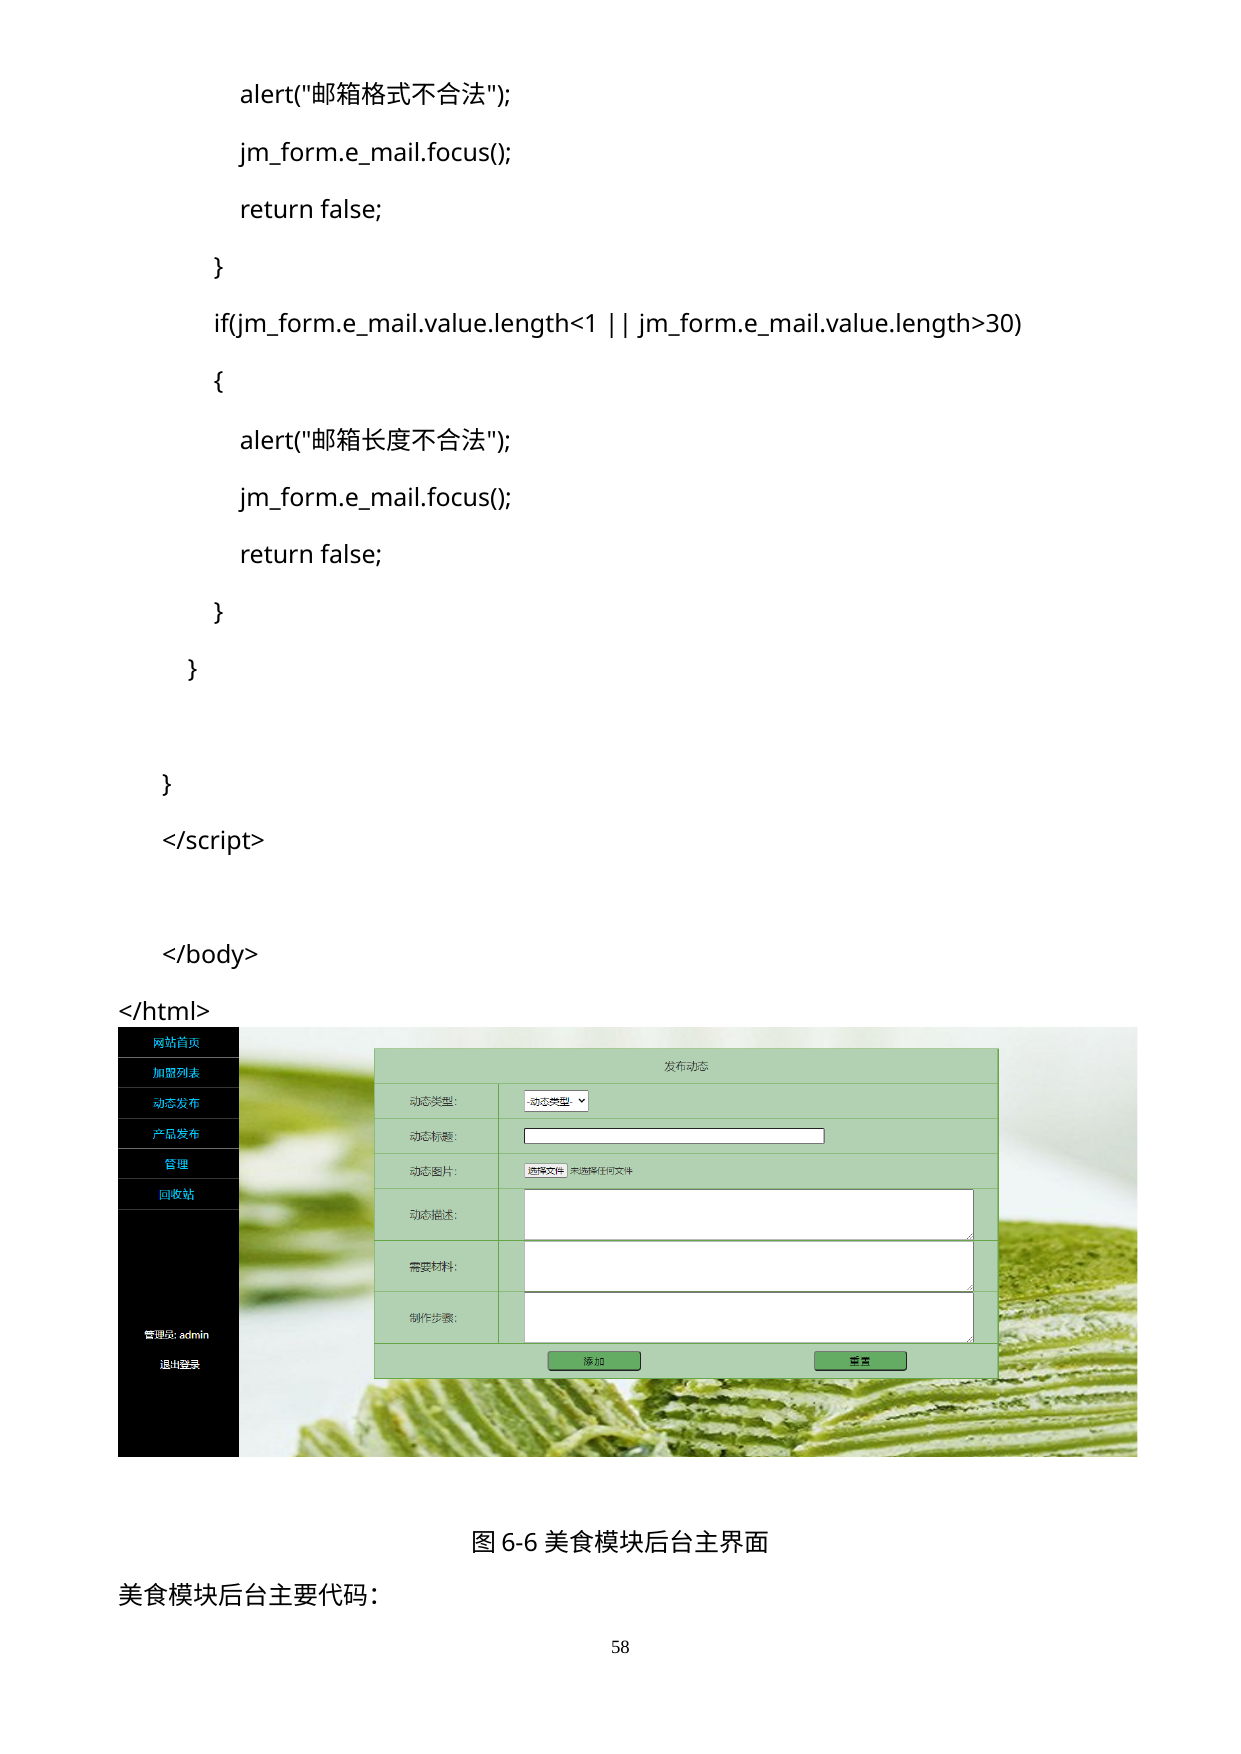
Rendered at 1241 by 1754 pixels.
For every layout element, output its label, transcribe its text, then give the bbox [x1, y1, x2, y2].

text alert("邮箱格式不合法"); [118, 75, 1122, 111]
text </body> [118, 936, 1122, 971]
text 美食模块后台主要代码： [118, 1575, 1122, 1612]
text { [118, 363, 1122, 397]
text } [118, 765, 1122, 799]
text if(jm_form.e_mail.value.length<1 || jm_form.e_mail.value.length>30) [118, 306, 1122, 340]
text alert("邮箱长度不合法"); [118, 420, 1122, 456]
text return false; [118, 537, 1122, 571]
text } [118, 249, 1122, 283]
text 图6-6 美食模块后台主界面 [118, 1523, 1122, 1559]
text </script> [118, 822, 1122, 856]
text } [118, 651, 1122, 685]
text jm_form.e_mail.focus(); [118, 480, 1122, 514]
text return false; [118, 192, 1122, 226]
text jm_form.e_mail.focus(); [118, 135, 1122, 169]
text } [118, 594, 1122, 628]
text </html> [118, 993, 1122, 1027]
